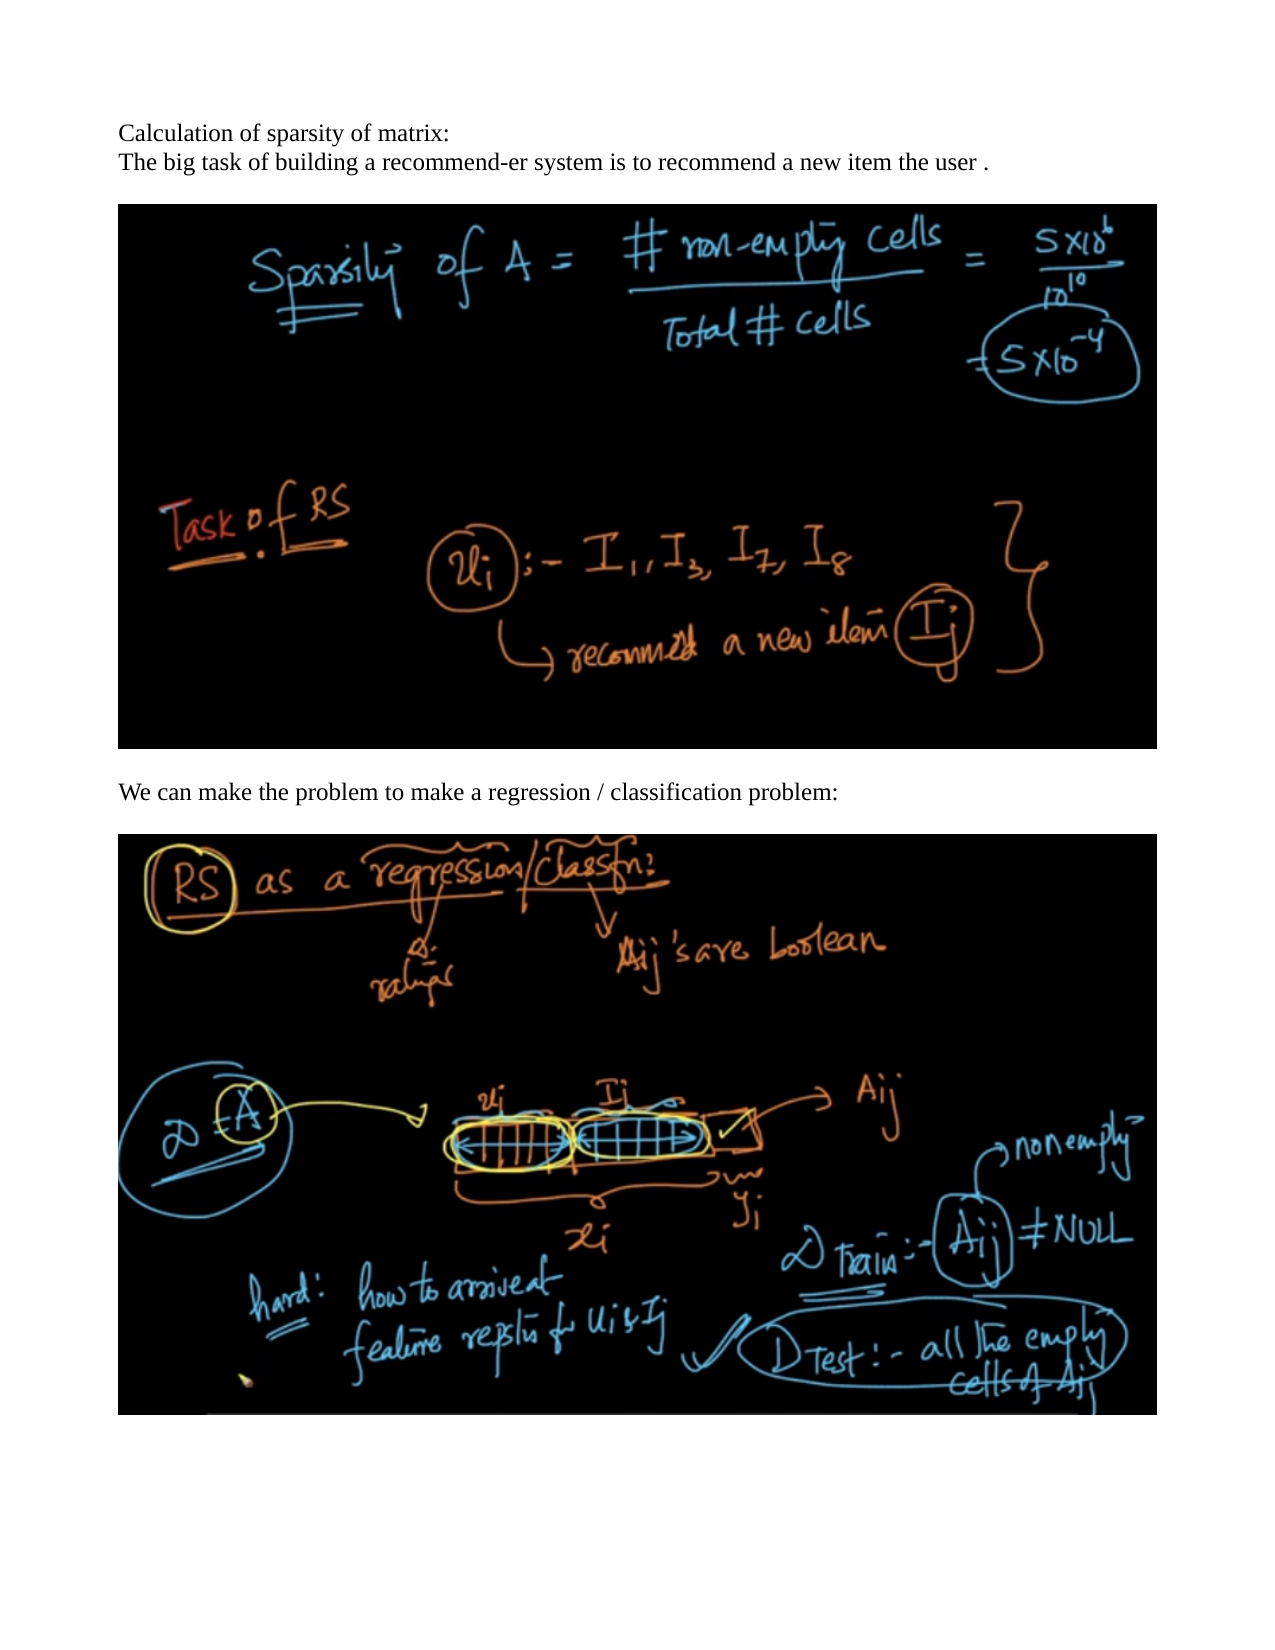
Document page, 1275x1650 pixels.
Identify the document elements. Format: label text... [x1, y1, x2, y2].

text Calculation of sparsity of matrix: [118, 118, 1157, 147]
picture [118, 204, 1157, 749]
text We can make the problem to make a regression / classification problem: [118, 777, 1157, 806]
picture [118, 834, 1157, 1415]
text The big task of building a recommend-er system is to recommend a new item the user . [118, 147, 1157, 176]
